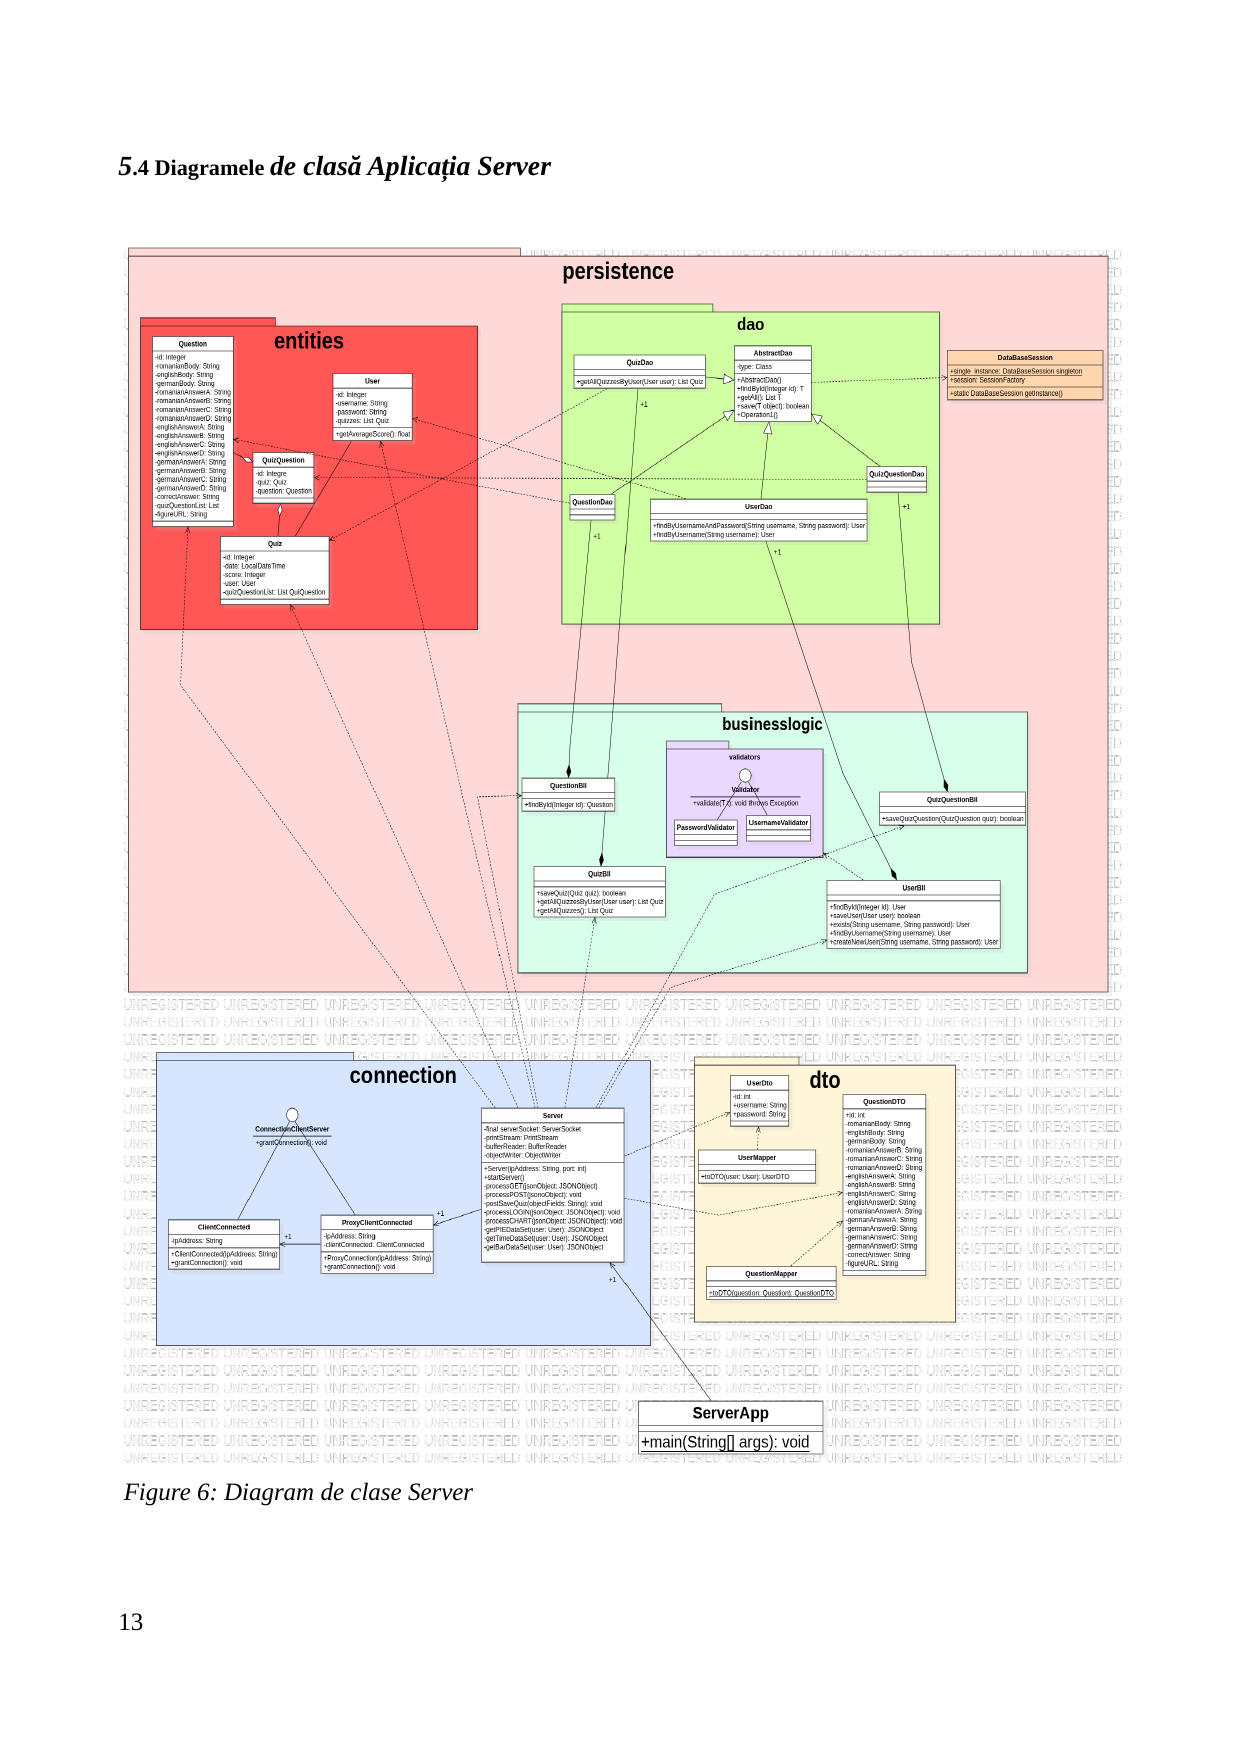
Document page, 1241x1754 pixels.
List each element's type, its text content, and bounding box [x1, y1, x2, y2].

picture [123, 242, 1128, 1477]
subtitle 5.4 Diagramele de clasă Aplicația Server [118, 150, 1122, 182]
text Figure 6: Diagram de clase Server [123, 1477, 1128, 1506]
